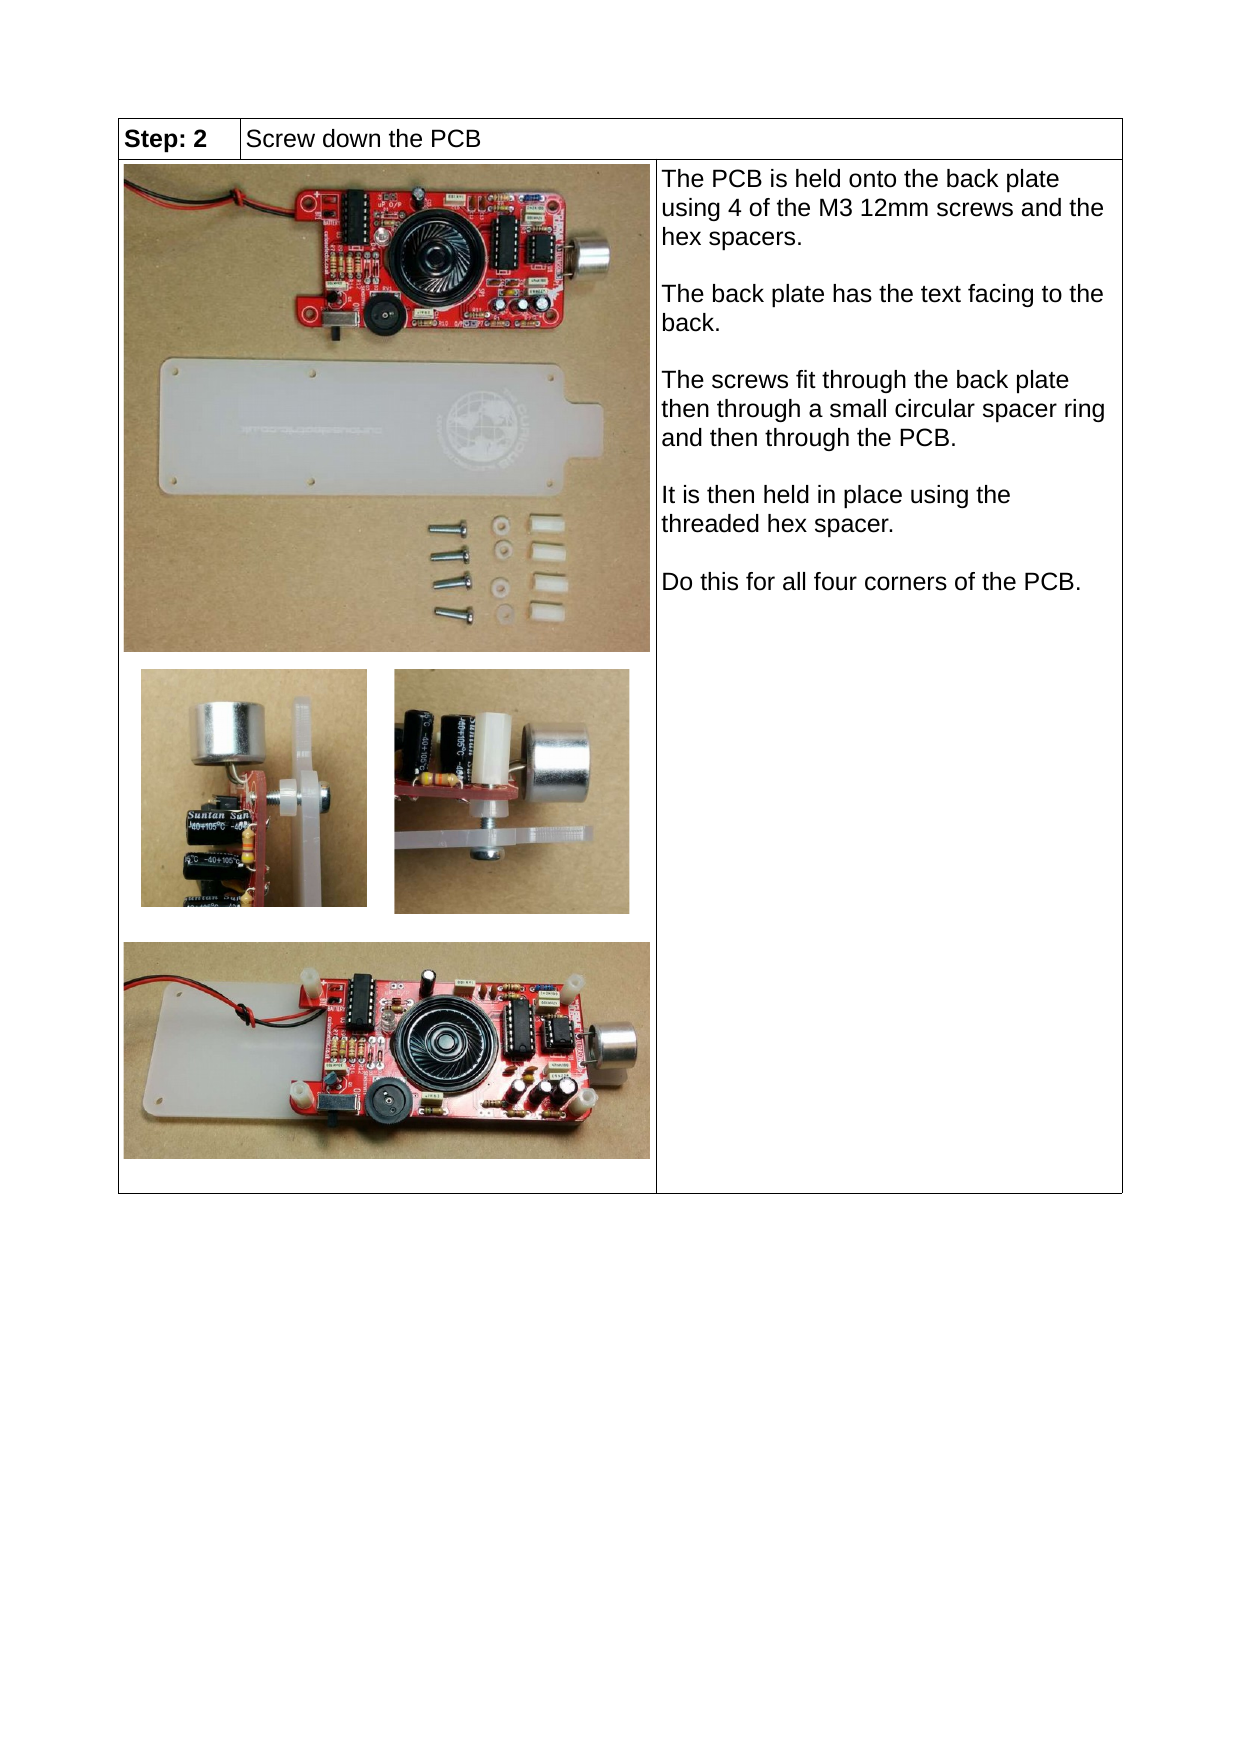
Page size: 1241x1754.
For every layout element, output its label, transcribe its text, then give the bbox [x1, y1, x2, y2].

table_cell [119, 670, 656, 1158]
picture [141, 669, 367, 907]
table_cell [119, 1159, 656, 1193]
table_header Step: 2 [119, 119, 240, 158]
table_cell The PCB is held onto the back plate using 4 of the M3 12mm screws and the hex spacers. The back plate has the text facing to the back. The screws fit through the back plate then through a small circular spacer ring and then through the PCB. It is then held in place using the threaded hex spacer. Do this for all four corners of the PCB. [657, 160, 1122, 1193]
picture [123, 942, 650, 1159]
picture [394, 669, 630, 914]
picture [123, 164, 650, 652]
table_cell [119, 160, 656, 669]
table_header Screw down the PCB [241, 119, 1122, 158]
